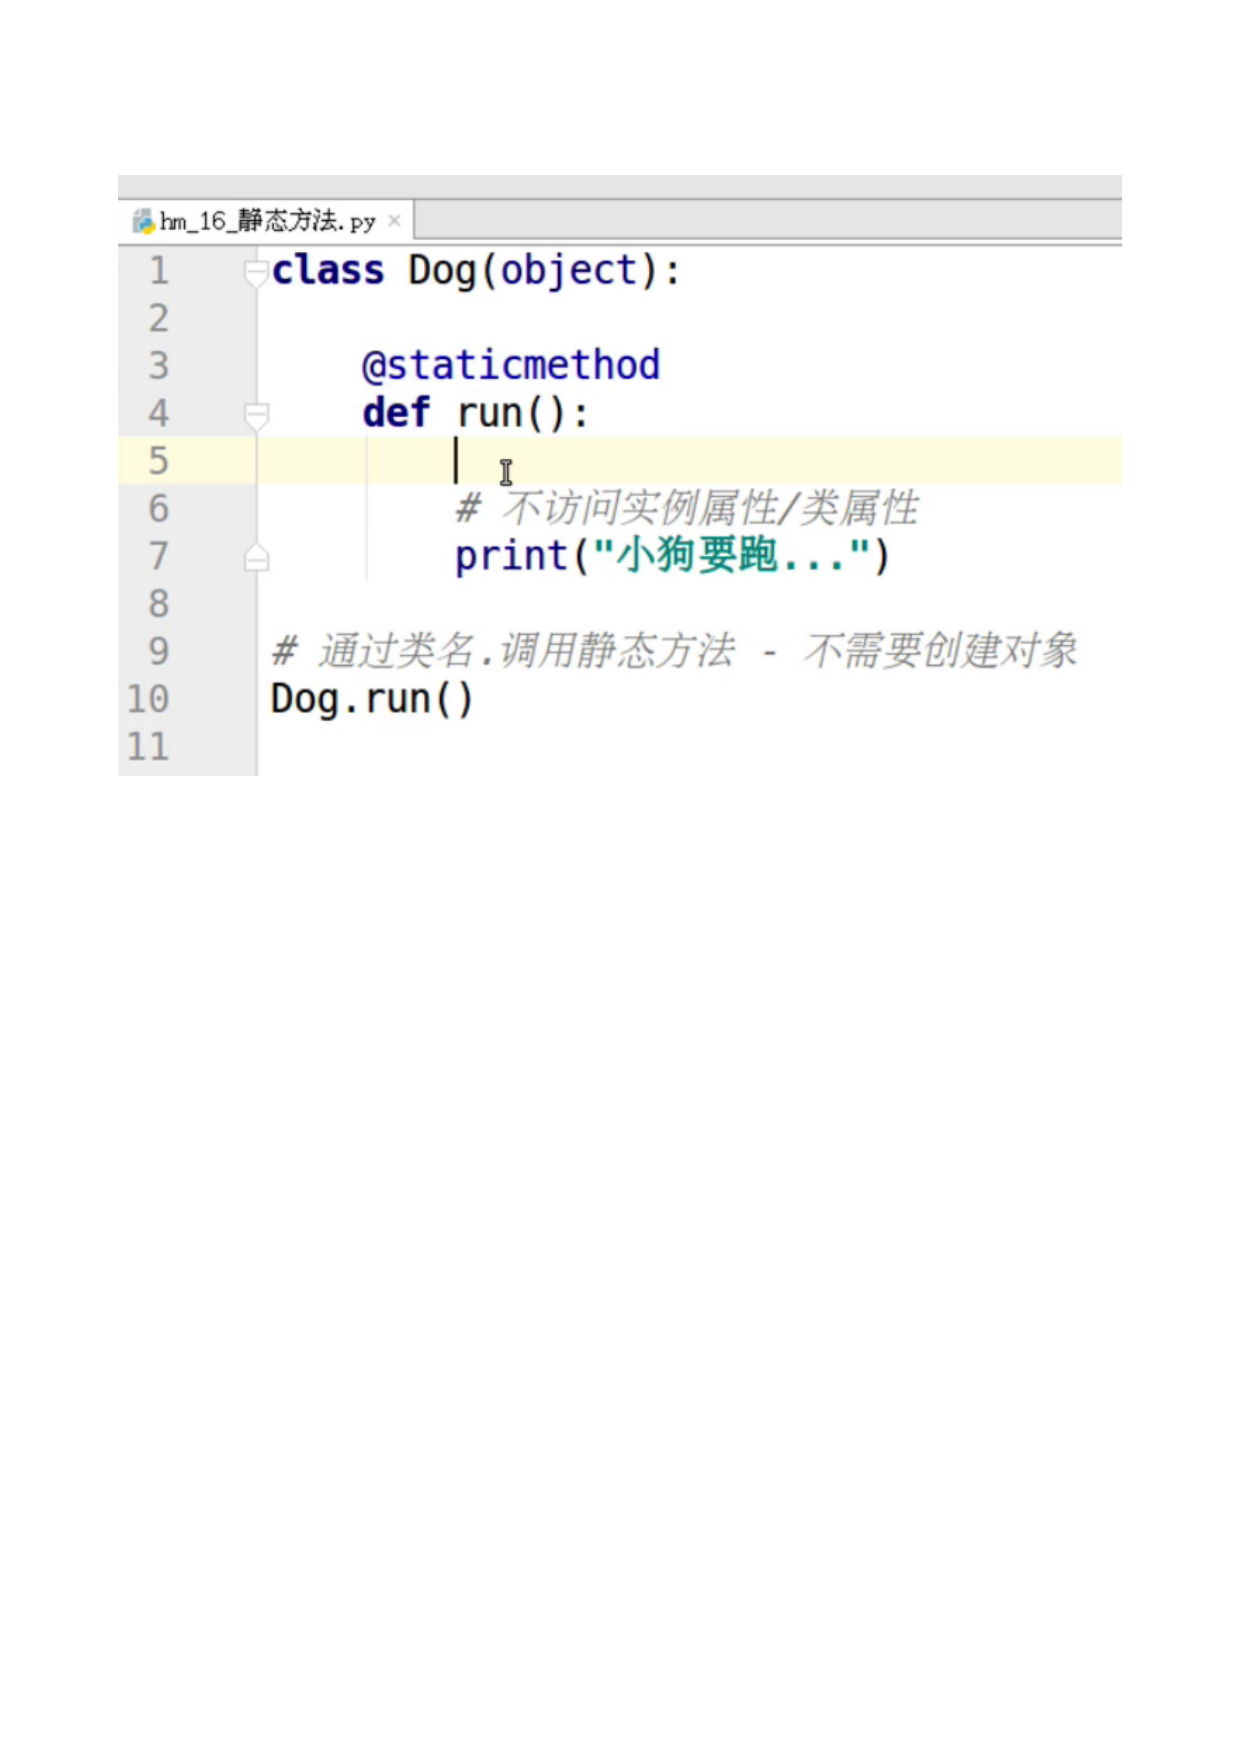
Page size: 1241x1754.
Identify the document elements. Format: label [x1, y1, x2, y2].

picture [118, 175, 1123, 776]
